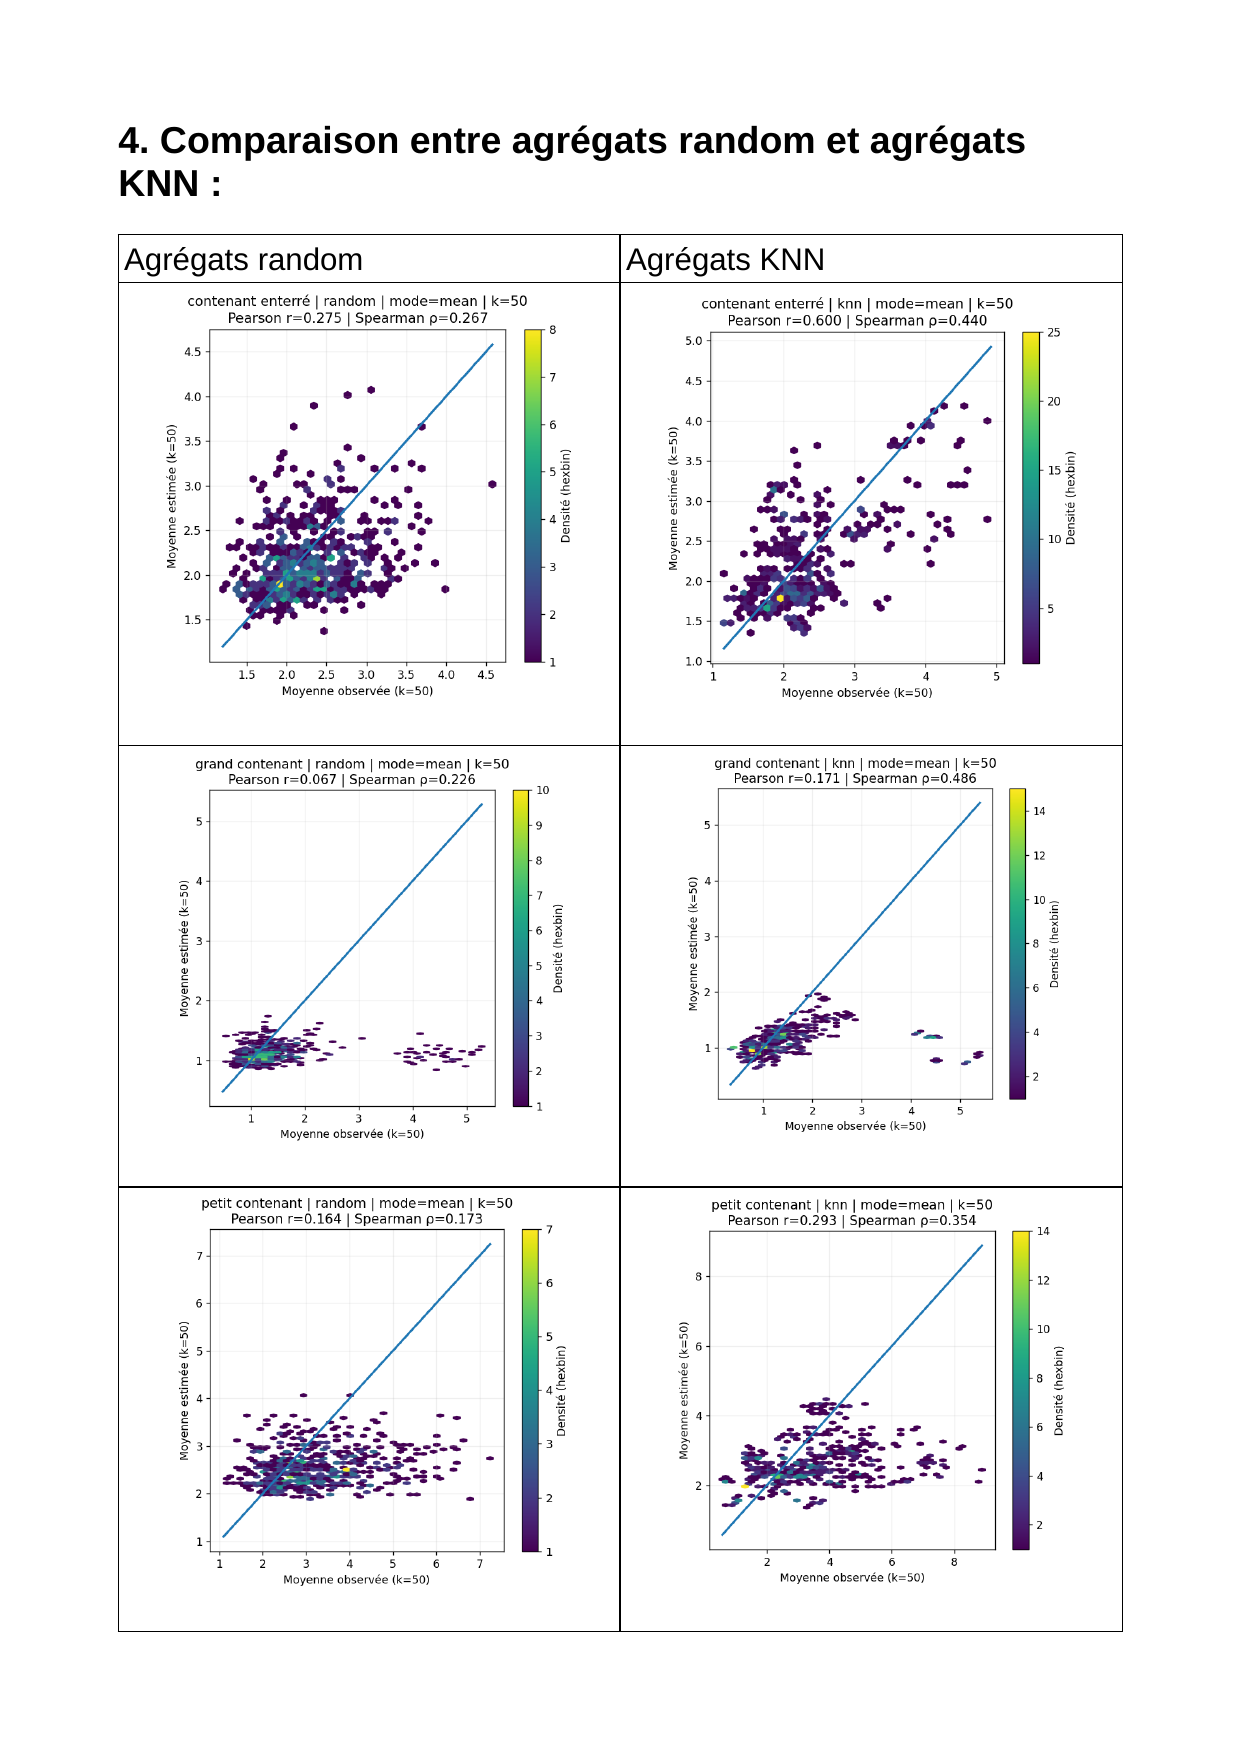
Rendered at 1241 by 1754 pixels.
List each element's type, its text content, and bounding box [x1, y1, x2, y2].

picture [680, 751, 1062, 1138]
picture [673, 1193, 1069, 1588]
subtitle 4. Comparaison entre agrégats random et agrégats KNN : [118, 118, 1122, 204]
table_cell [119, 1188, 619, 1631]
table_header Agrégats random [119, 235, 619, 282]
picture [662, 289, 1080, 703]
picture [161, 289, 577, 700]
table_header Agrégats KNN [621, 235, 1122, 282]
table_cell [621, 746, 1122, 1186]
picture [168, 1193, 571, 1589]
table_cell [119, 283, 619, 744]
table_cell [621, 1188, 1122, 1631]
picture [172, 751, 567, 1145]
table_cell [119, 746, 619, 1186]
table_cell [621, 283, 1122, 744]
